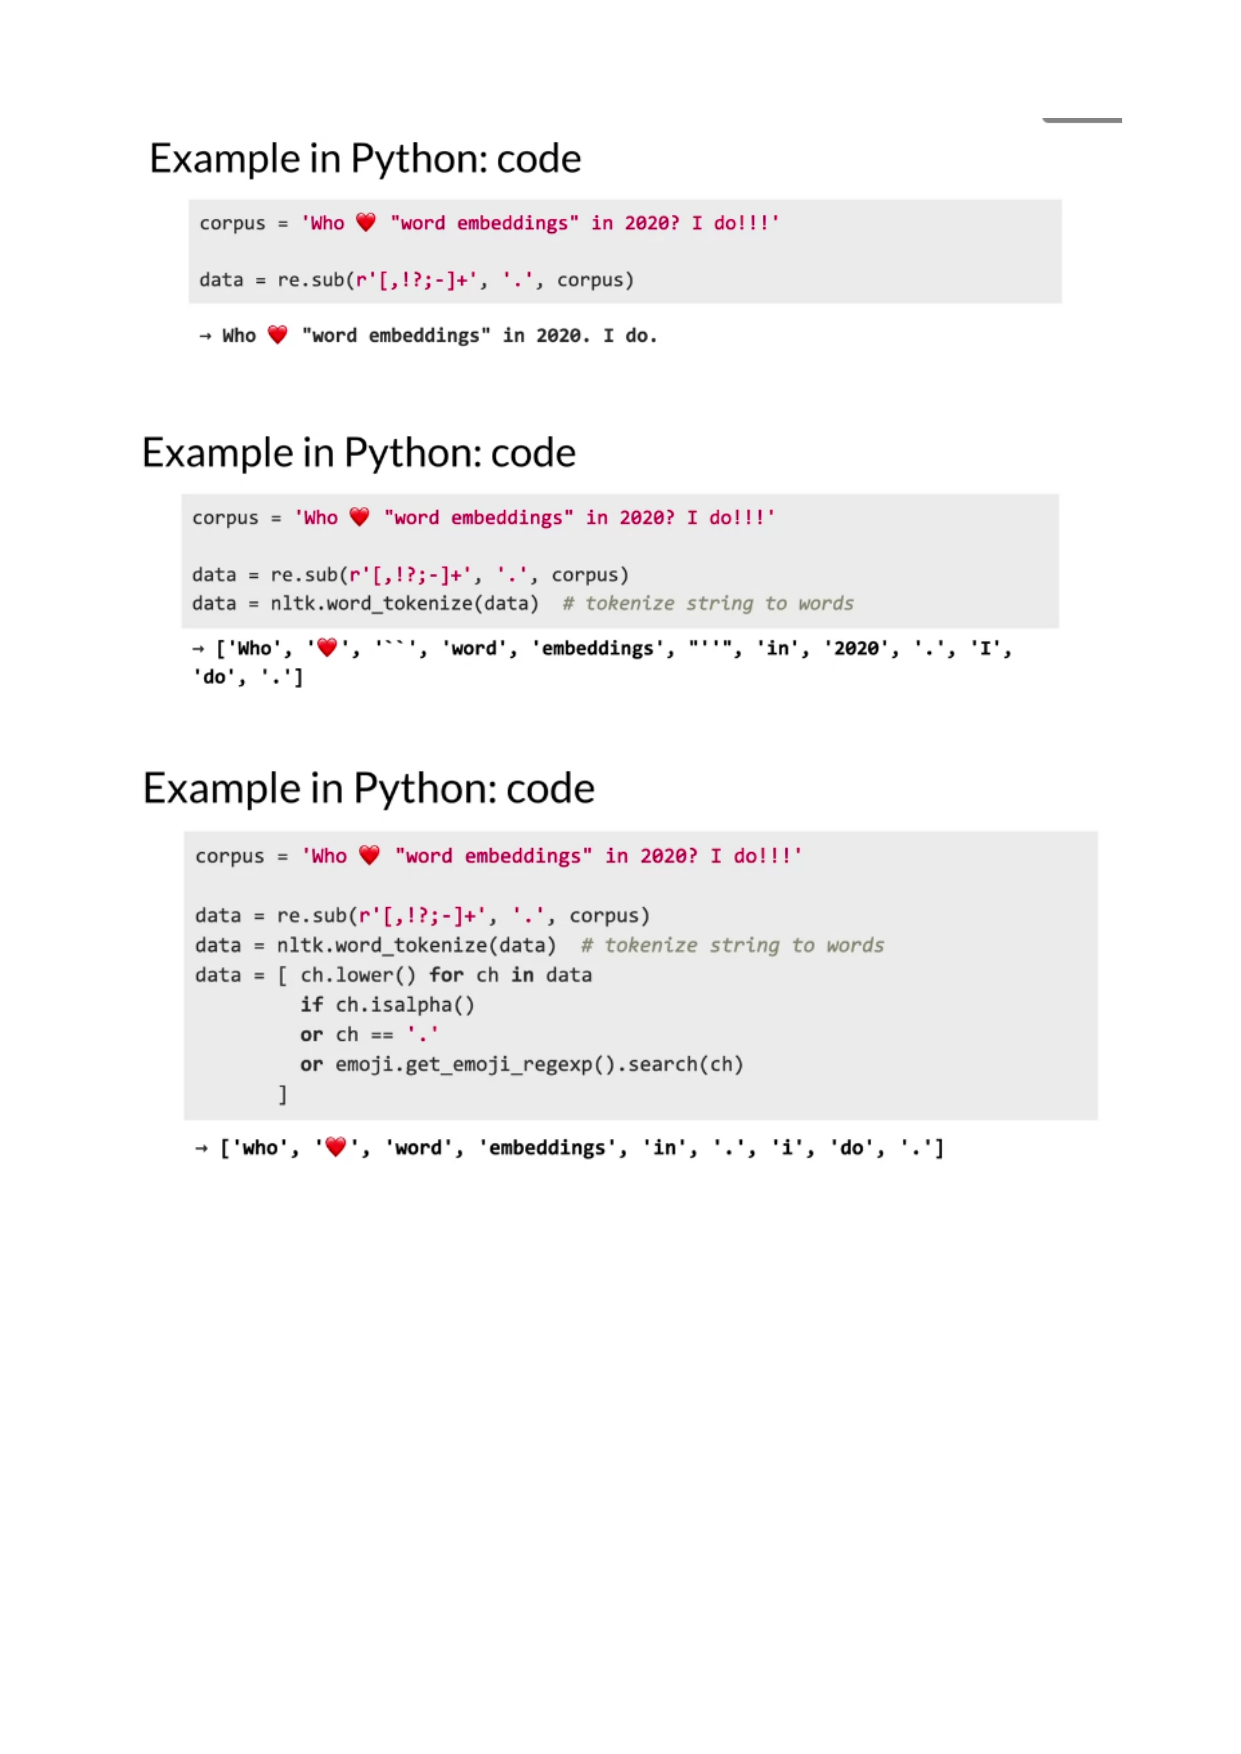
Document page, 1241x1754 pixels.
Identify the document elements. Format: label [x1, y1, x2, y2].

picture [118, 118, 1123, 364]
picture [118, 758, 1123, 1181]
picture [118, 421, 1123, 702]
